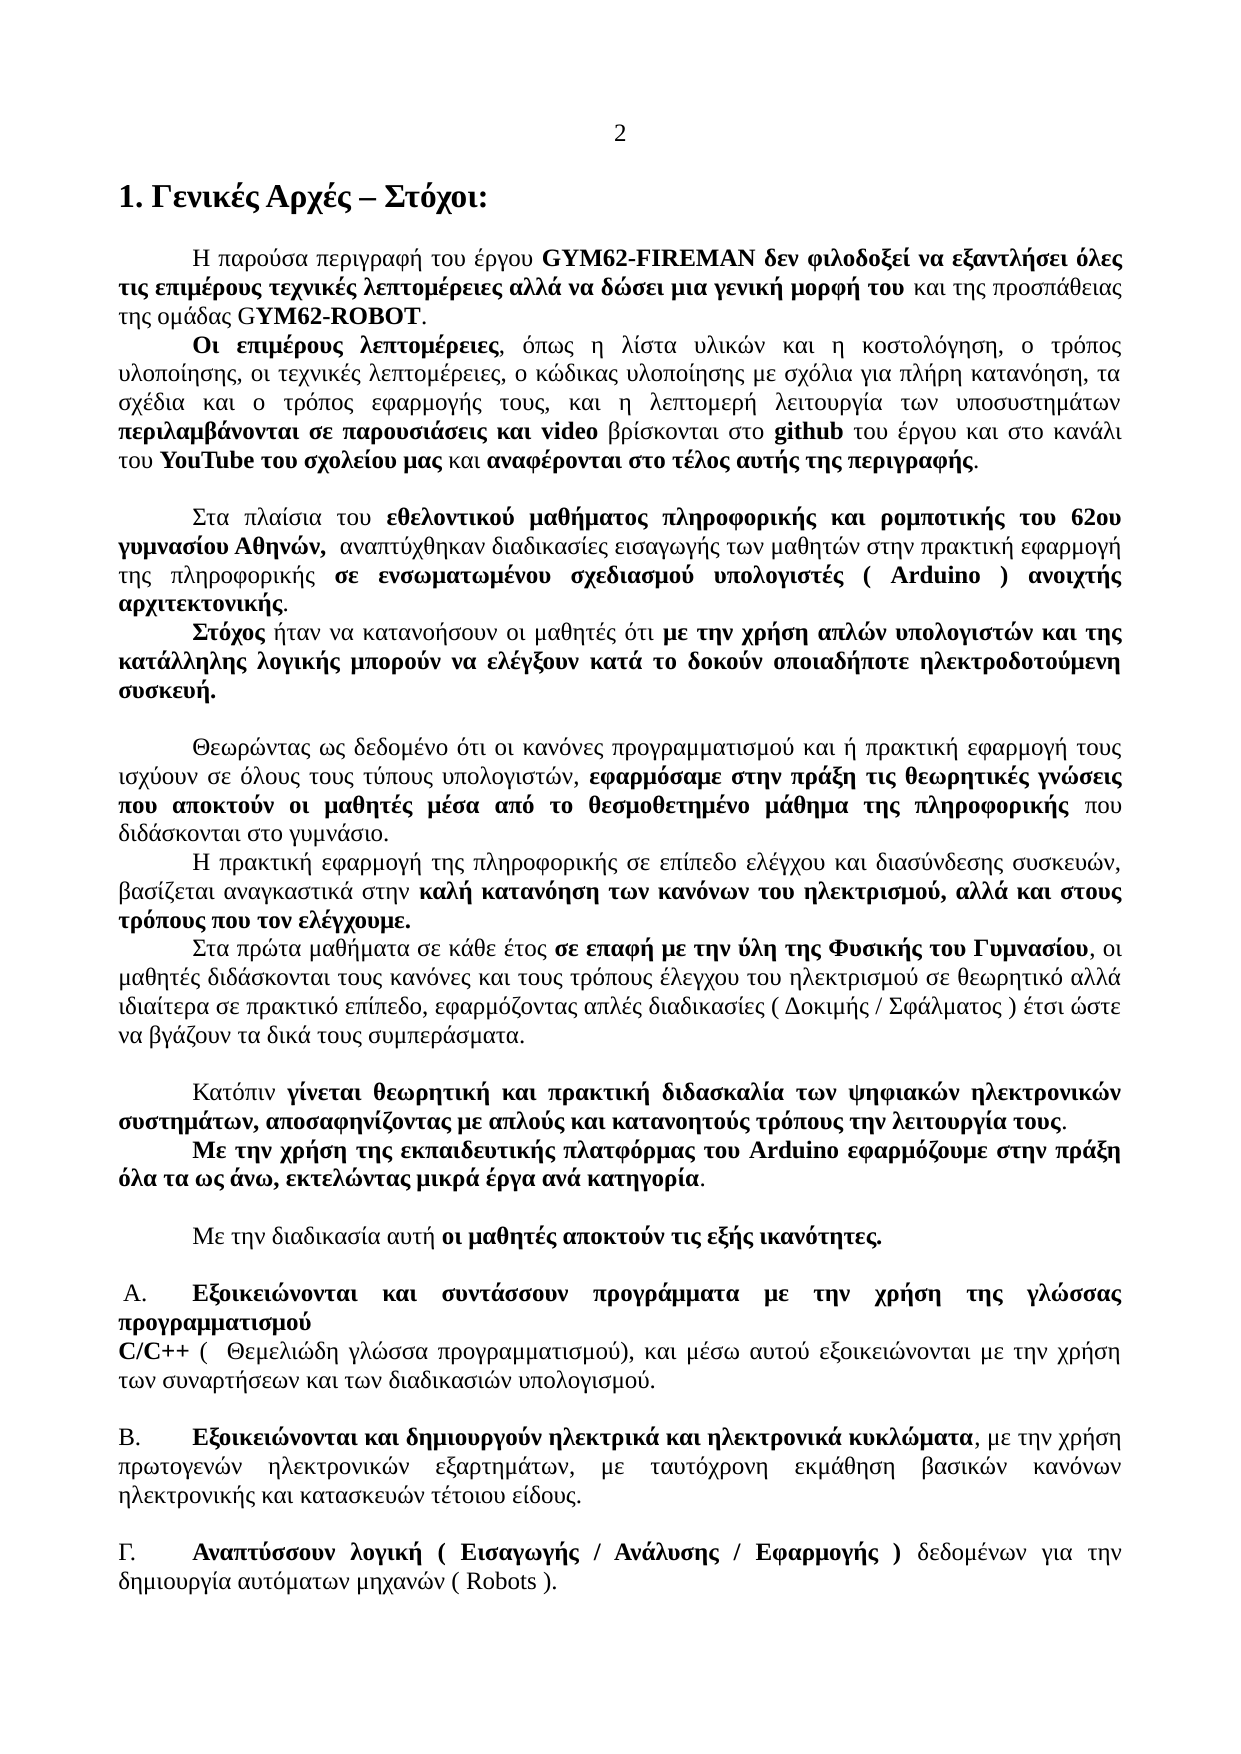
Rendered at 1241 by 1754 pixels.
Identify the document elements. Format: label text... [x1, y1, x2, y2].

text Γ. Αναπτύσσουν λογική ( Εισαγωγής / Ανάλυσης / Εφαρμογής ) δεδομένων για την δημιουργία αυτόματων μηχανών ( Robots ). [118, 1537, 1122, 1595]
text Με την διαδικασία αυτή οι μαθητές αποκτούν τις εξής ικανότητες. [118, 1221, 1122, 1250]
text C/C++ ( Θεμελιώδη γλώσσα προγραμματισμού), και μέσω αυτού εξοικειώνονται με την χρήση των συναρτήσεων και των διαδικασιών υπολογισμού. [118, 1336, 1122, 1393]
text Η πρακτική εφαρμογή της πληροφορικής σε επίπεδο ελέγχου και διασύνδεσης συσκευών, βασίζεται αναγκαστικά στην καλή κατανόηση των κανόνων του ηλεκτρισμού, αλλά και στους τρόπους που τον ελέγχουμε. [118, 847, 1122, 933]
text Με την χρήση της εκπαιδευτικής πλατφόρμας του Arduino εφαρμόζουμε στην πράξη όλα τα ως άνω, εκτελώντας μικρά έργα ανά κατηγορία. [118, 1135, 1122, 1192]
text Οι επιμέρους λεπτομέρειες, όπως η λίστα υλικών και η κοστολόγηση, ο τρόπος υλοποίησης, οι τεχνικές λεπτομέρειες, ο κώδικας υλοποίησης με σχόλια για πλήρη κατανόηση, τα σχέδια και ο τρόπος εφαρμογής τους, και η λεπτομερή λειτουργία των υποσυστημάτων περιλαμβάνονται σε παρουσιάσεις και video βρίσκονται στο github του έργου και στο κανάλι του YouTube του σχολείου μας και αναφέρονται στο τέλος αυτής της περιγραφής. [118, 330, 1122, 473]
text Κατόπιν γίνεται θεωρητική και πρακτική διδασκαλία των ψηφιακών ηλεκτρονικών συστημάτων, αποσαφηνίζοντας με απλούς και κατανοητούς τρόπους την λειτουργία τους. [118, 1077, 1122, 1135]
text 1. Γενικές Αρχές – Στόχοι: [118, 176, 1122, 215]
text Β. Εξοικειώνονται και δημιουργούν ηλεκτρικά και ηλεκτρονικά κυκλώματα, με την χρήση πρωτογενών ηλεκτρονικών εξαρτημάτων, με ταυτόχρονη εκμάθηση βασικών κανόνων ηλεκτρονικής και κατασκευών τέτοιου είδους. [118, 1422, 1122, 1508]
text Στόχος ήταν να κατανοήσουν οι μαθητές ότι με την χρήση απλών υπολογιστών και της κατάλληλης λογικής μπορούν να ελέγξουν κατά το δοκούν οποιαδήποτε ηλεκτροδοτούμενη συσκευή. [118, 617, 1122, 703]
text Η παρούσα περιγραφή του έργου GYM62-FIREMAN δεν φιλοδοξεί να εξαντλήσει όλες τις επιμέρους τεχνικές λεπτομέρειες αλλά να δώσει μια γενική μορφή του και της προσπάθειας της ομάδας GYM62-ROBOT. [118, 243, 1122, 330]
text Στα πρώτα μαθήματα σε κάθε έτος σε επαφή με την ύλη της Φυσικής του Γυμνασίου, οι μαθητές διδάσκονται τους κανόνες και τους τρόπους έλεγχου του ηλεκτρισμού σε θεωρητικό αλλά ιδιαίτερα σε πρακτικό επίπεδο, εφαρμόζοντας απλές διαδικασίες ( Δοκιμής / Σφάλματος ) έτσι ώστε να βγάζουν τα δικά τους συμπεράσματα. [118, 933, 1122, 1048]
text Στα πλαίσια του εθελοντικού μαθήματος πληροφορικής και ρομποτικής του 62ου γυμνασίου Αθηνών, αναπτύχθηκαν διαδικασίες εισαγωγής των μαθητών στην πρακτική εφαρμογή της πληροφορικής σε ενσωματωμένου σχεδιασμού υπολογιστές ( Arduino ) ανοιχτής αρχιτεκτονικής. [118, 502, 1122, 617]
text Α. Εξοικειώνονται και συντάσσουν προγράμματα με την χρήση της γλώσσας προγραμματισμού [118, 1278, 1122, 1336]
text Θεωρώντας ως δεδομένο ότι οι κανόνες προγραμματισμού και ή πρακτική εφαρμογή τους ισχύουν σε όλους τους τύπους υπολογιστών, εφαρμόσαμε στην πράξη τις θεωρητικές γνώσεις που αποκτούν οι μαθητές μέσα από το θεσμοθετημένο μάθημα της πληροφορικής που διδάσκονται στο γυμνάσιο. [118, 732, 1122, 847]
